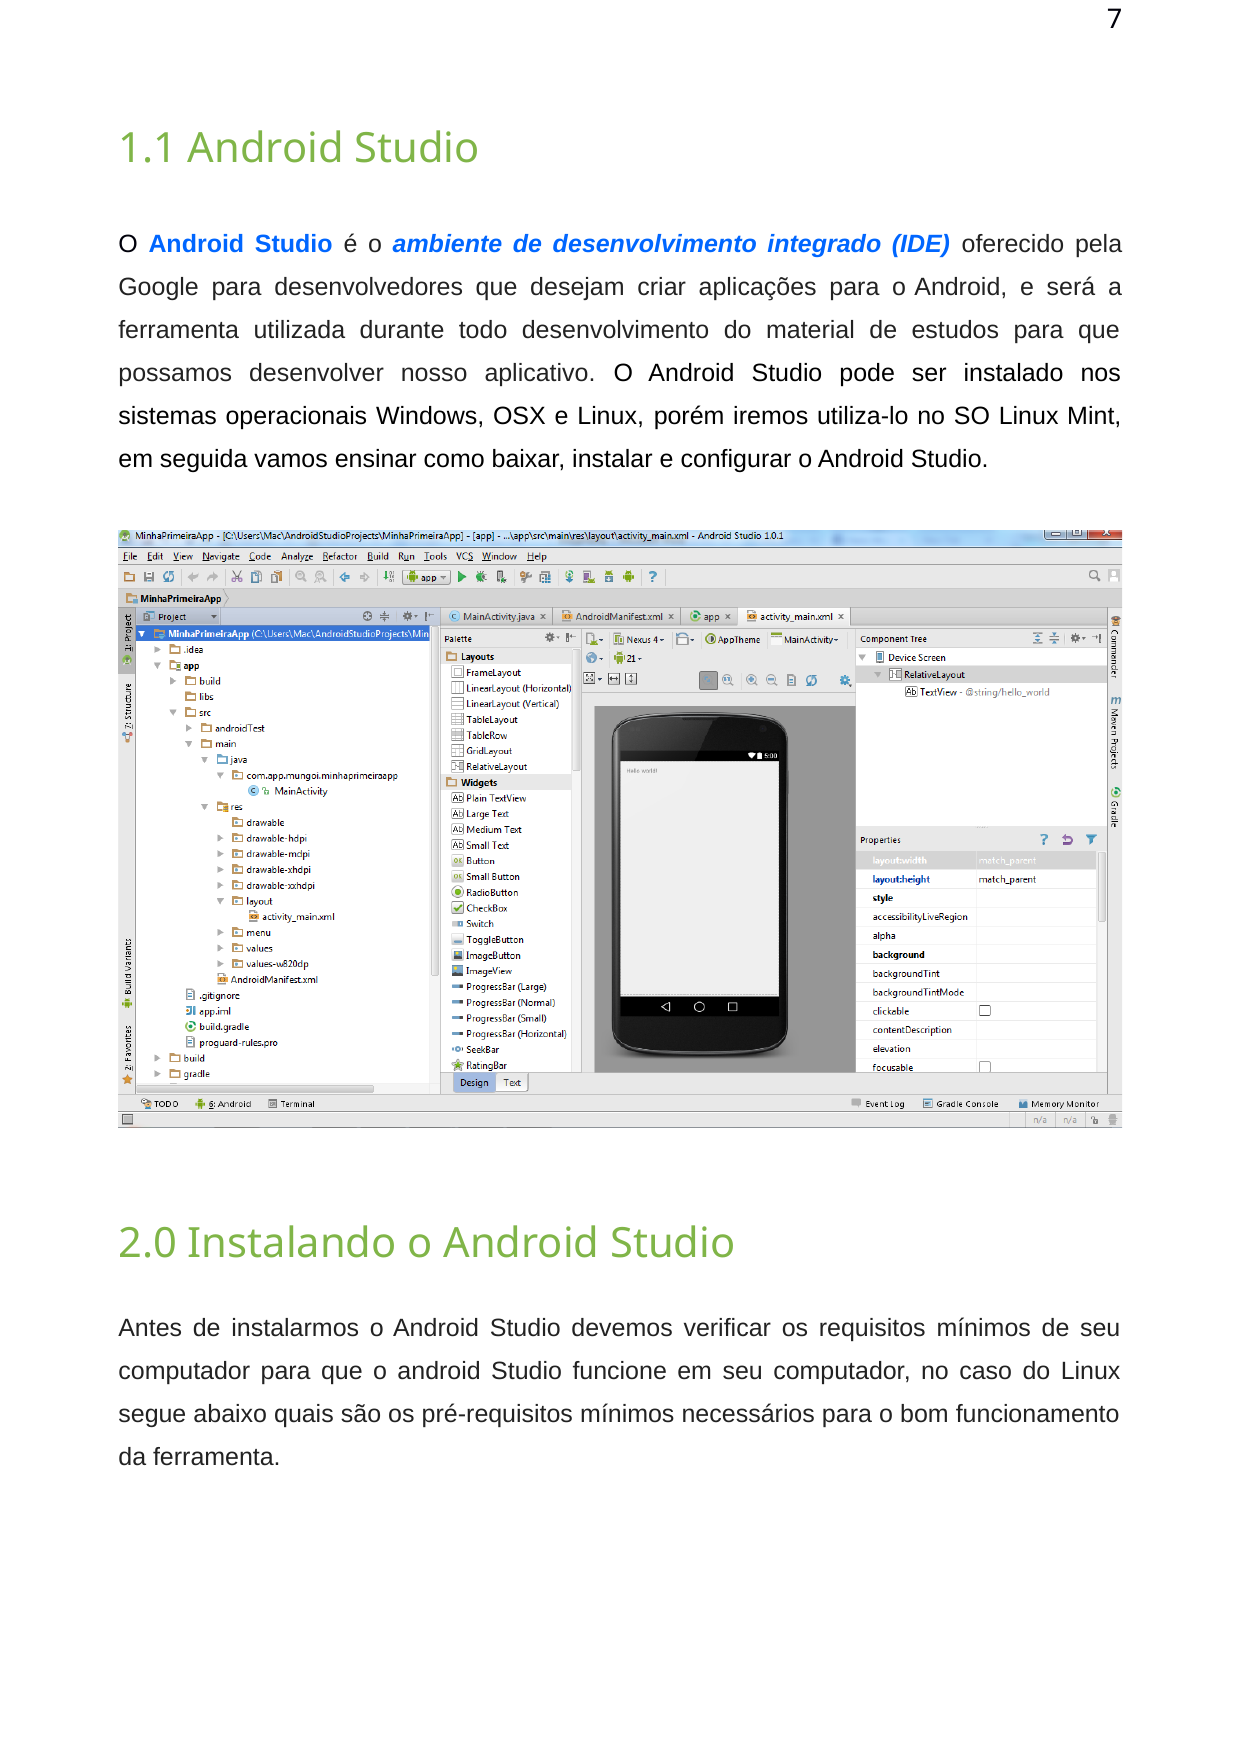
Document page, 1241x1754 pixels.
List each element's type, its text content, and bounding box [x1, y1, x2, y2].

subtitle 1.1 Android Studio [118, 118, 1122, 175]
subtitle 2.0 Instalando o Android Studio [118, 1213, 1122, 1269]
text O Android Studio é o ambiente de desenvolvimento integrado (IDE) oferecido pela Google para desenvolvedores que desejam criar aplicações para o Android, e será a ferramenta utilizada durante todo desenvolvimento do material de estudos para que possamos desenvolver nosso aplicativo. O Android Studio pode ser instalado nos sistemas operacionais Windows, OSX e Linux, porém iremos utiliza-lo no SO Linux Mint, em seguida vamos ensinar como baixar, instalar e configurar o Android Studio. [118, 229, 1122, 473]
text Antes de instalarmos o Android Studio devemos verificar os requisitos mínimos de seu computador para que o android Studio funcione em seu computador, no caso do Linux segue abaixo quais são os pré-requisitos mínimos necessários para o bom funcionamento da ferramenta. [118, 1313, 1122, 1471]
picture [118, 530, 1123, 1128]
